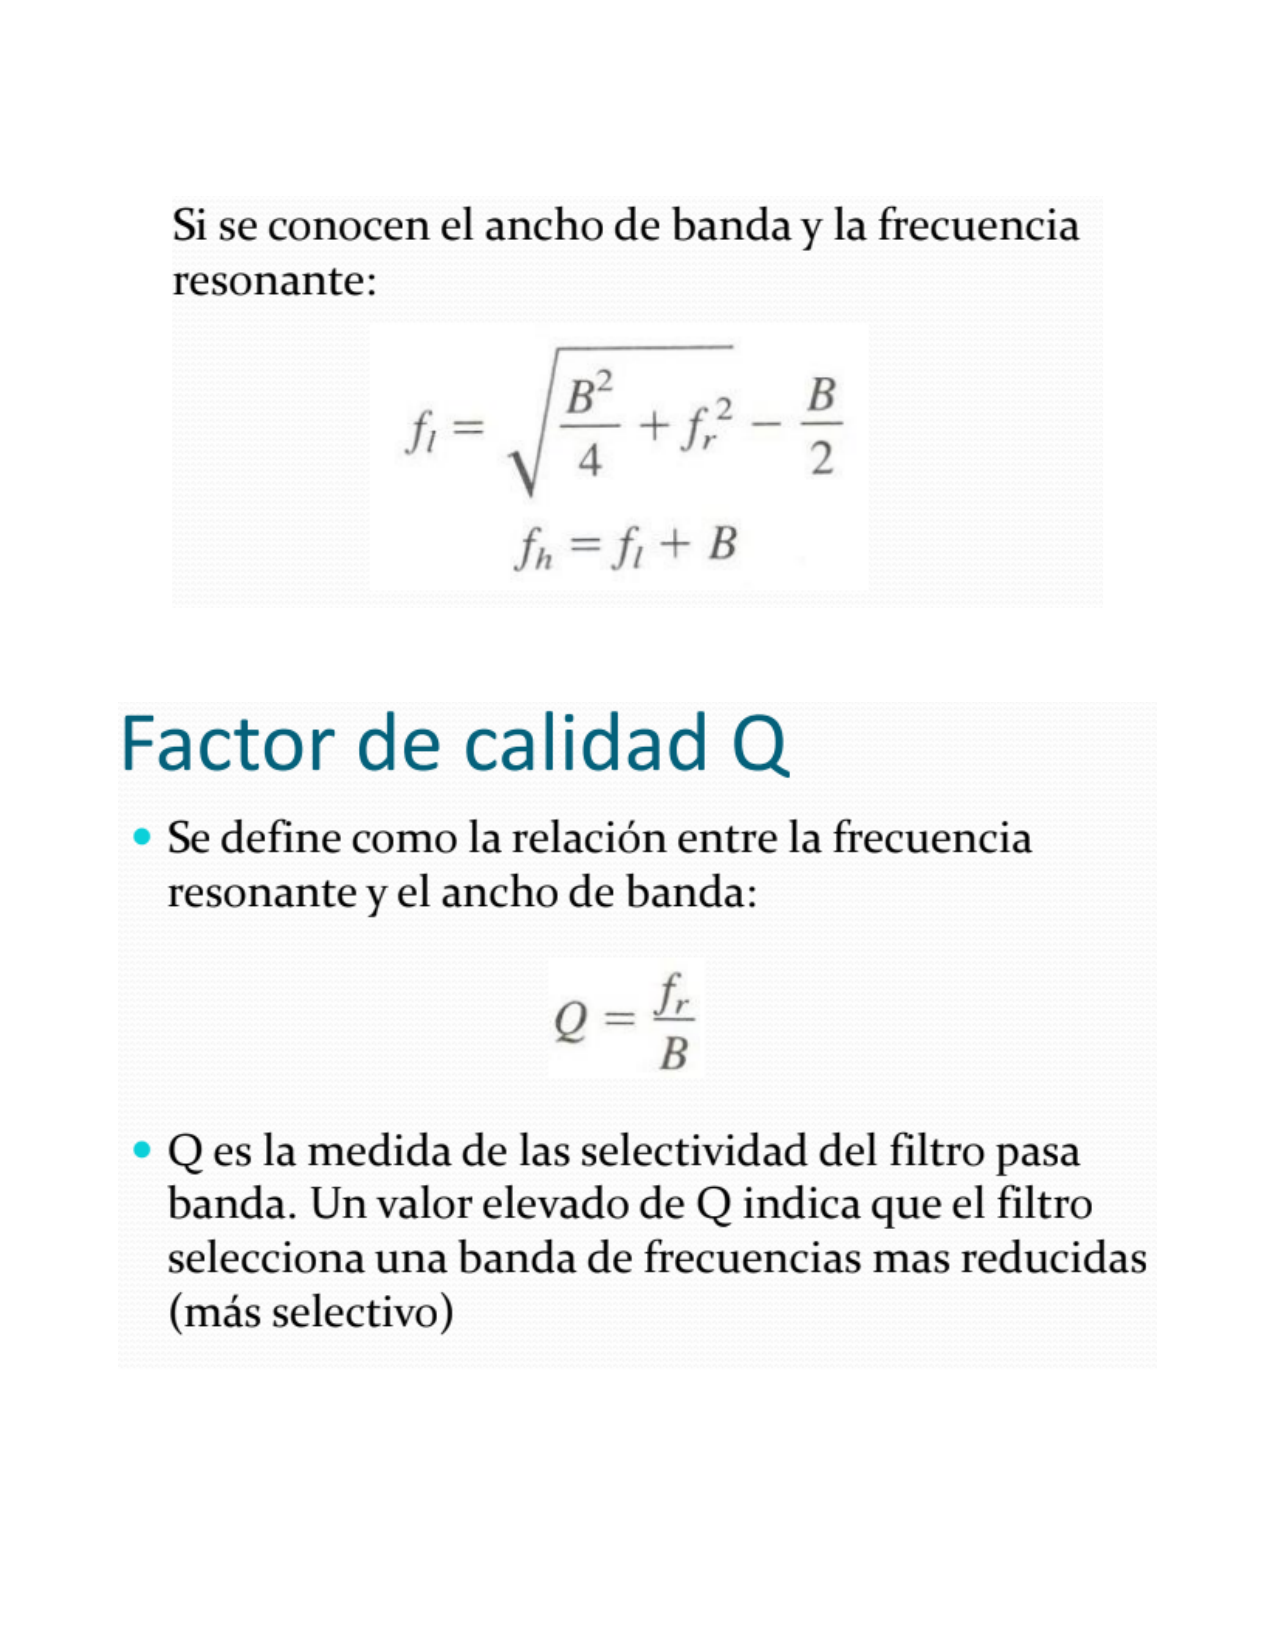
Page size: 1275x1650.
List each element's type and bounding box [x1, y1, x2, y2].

picture [171, 196, 1104, 608]
picture [118, 702, 1157, 1370]
